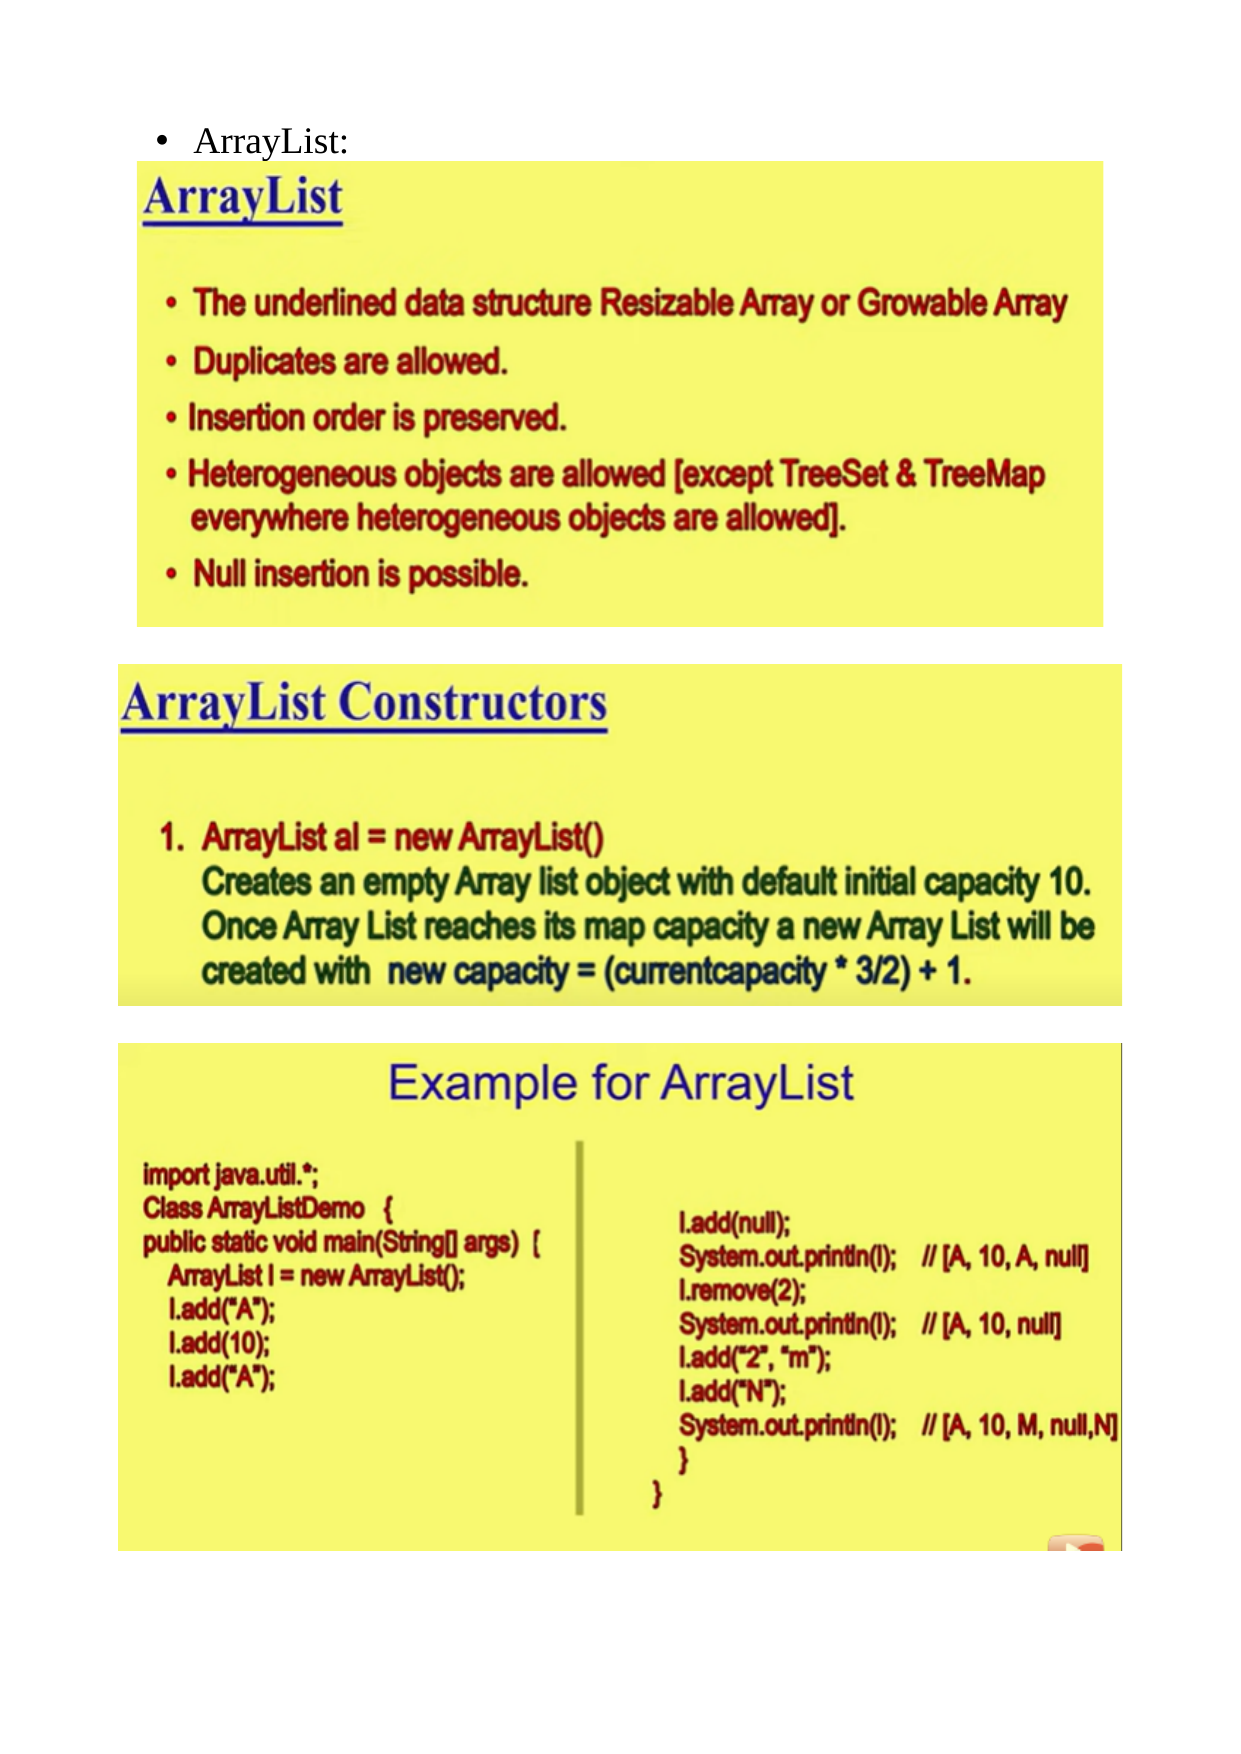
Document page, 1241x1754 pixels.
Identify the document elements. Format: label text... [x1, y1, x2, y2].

picture [118, 664, 1123, 1006]
list ArrayList: [156, 118, 1122, 161]
picture [136, 161, 1104, 627]
picture [118, 1043, 1123, 1551]
